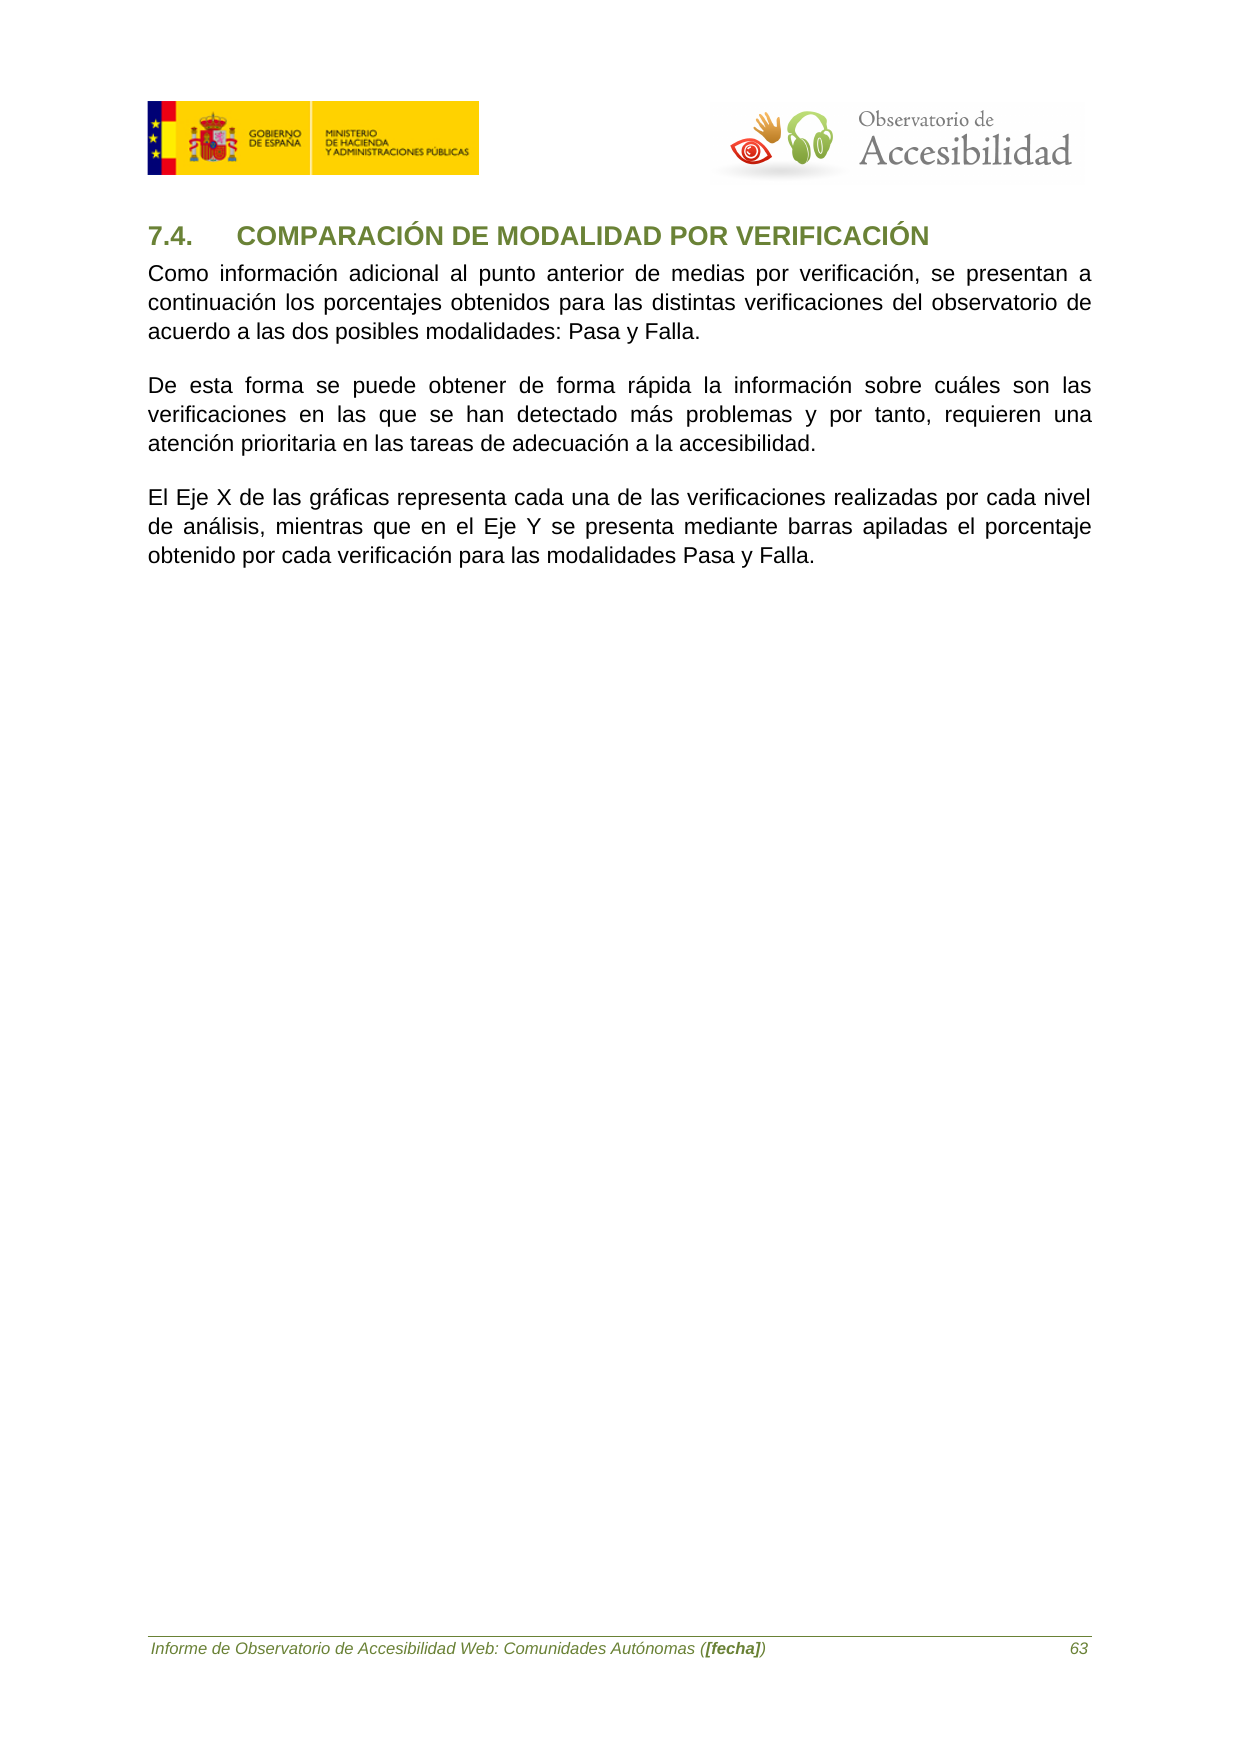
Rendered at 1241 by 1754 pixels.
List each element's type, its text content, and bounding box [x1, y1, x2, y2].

text De esta forma se puede obtener de forma rápida la información sobre cuáles son las verificaciones en las que se han detectado más problemas y por tanto, requieren una atención prioritaria en las tareas de adecuación a la accesibilidad. [148, 372, 1092, 456]
picture [710, 102, 1086, 185]
picture [147, 101, 479, 175]
text Como información adicional al punto anterior de medias por verificación, se presentan a continuación los porcentajes obtenidos para las distintas verificaciones del observatorio de acuerdo a las dos posibles modalidades: Pasa y Falla. [148, 260, 1092, 344]
subtitle Comparación de Modalidad por Verificación [148, 220, 1092, 251]
text El Eje X de las gráficas representa cada una de las verificaciones realizadas por cada nivel de análisis, mientras que en el Eje Y se presenta mediante barras apiladas el porcentaje obtenido por cada verificación para las modalidades Pasa y Falla. [148, 484, 1092, 568]
